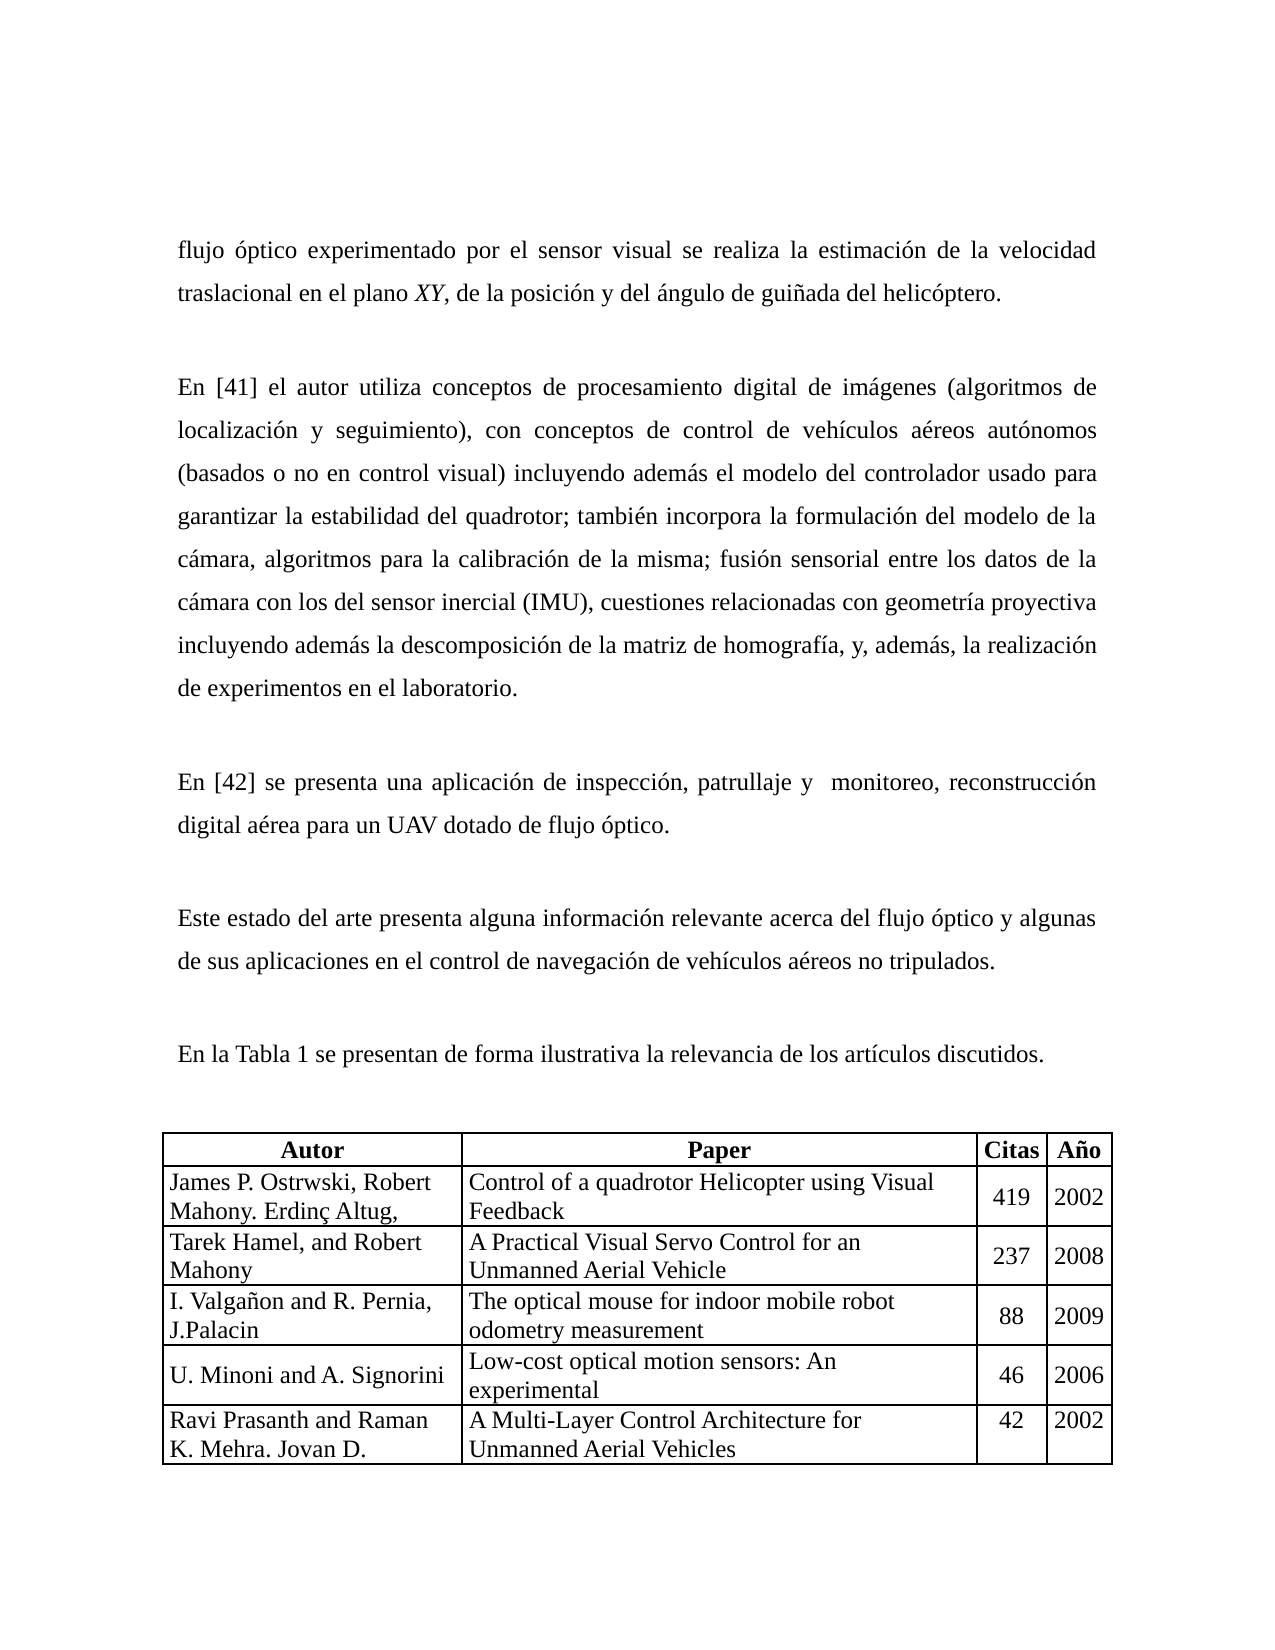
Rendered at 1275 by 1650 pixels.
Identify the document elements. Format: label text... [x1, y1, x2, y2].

table_cell 419 [978, 1167, 1046, 1225]
table_cell Low-cost optical motion sensors: An experimental [463, 1346, 976, 1403]
table_cell 2002 [1048, 1167, 1111, 1225]
table_cell I. Valgañon and R. Pernia, J.Palacin [164, 1286, 461, 1344]
table_cell 88 [978, 1286, 1046, 1344]
text Este estado del arte presenta alguna información relevante acerca del flujo óptico y algunas de sus aplicaciones en el control de navegación de vehículos aéreos no tripulados. [177, 903, 1098, 975]
table_cell Ravi Prasanth and Raman K. Mehra. Jovan D. [164, 1406, 461, 1463]
table_cell 42 [978, 1406, 1046, 1463]
table_cell Control of a quadrotor Helicopter using Visual Feedback [463, 1167, 976, 1225]
table_cell 2006 [1048, 1346, 1111, 1403]
table_header Año [1048, 1134, 1111, 1165]
table_cell 46 [978, 1346, 1046, 1403]
table_cell The optical mouse for indoor mobile robot odometry measurement [463, 1286, 976, 1344]
table_cell A Multi-Layer Control Architecture for Unmanned Aerial Vehicles [463, 1406, 976, 1463]
table_cell 2008 [1048, 1227, 1111, 1284]
table_cell James P. Ostrwski, Robert Mahony. Erdinç Altug, [164, 1167, 461, 1225]
text flujo óptico experimentado por el sensor visual se realiza la estimación de la velocidad traslacional en el plano XY, de la posición y del ángulo de guiñada del helicóptero. [177, 235, 1098, 307]
text En la Tabla 1 se presentan de forma ilustrativa la relevancia de los artículos discutidos. [177, 1039, 1098, 1068]
table_header Citas [978, 1134, 1046, 1165]
text En [42] se presenta una aplicación de inspección, patrullaje y monitoreo, reconstrucción digital aérea para un UAV dotado de flujo óptico. [177, 767, 1098, 838]
text En [41] el autor utiliza conceptos de procesamiento digital de imágenes (algoritmos de localización y seguimiento), con conceptos de control de vehículos aéreos autónomos (basados o no en control visual) incluyendo además el modelo del controlador usado para garantizar la estabilidad del quadrotor; también incorpora la formulación del modelo de la cámara, algoritmos para la calibración de la misma; fusión sensorial entre los datos de la cámara con los del sensor inercial (IMU), cuestiones relacionadas con geometría proyectiva incluyendo además la descomposición de la matriz de homografía, y, además, la realización de experimentos en el laboratorio. [177, 372, 1098, 702]
table_cell U. Minoni and A. Signorini [164, 1346, 461, 1403]
table_cell Tarek Hamel, and Robert Mahony [164, 1227, 461, 1284]
table_cell 2002 [1048, 1406, 1111, 1463]
table_cell 2009 [1048, 1286, 1111, 1344]
table_header Autor [164, 1134, 461, 1165]
table_header Paper [463, 1134, 976, 1165]
table_cell A Practical Visual Servo Control for an Unmanned Aerial Vehicle [463, 1227, 976, 1284]
table_cell 237 [978, 1227, 1046, 1284]
